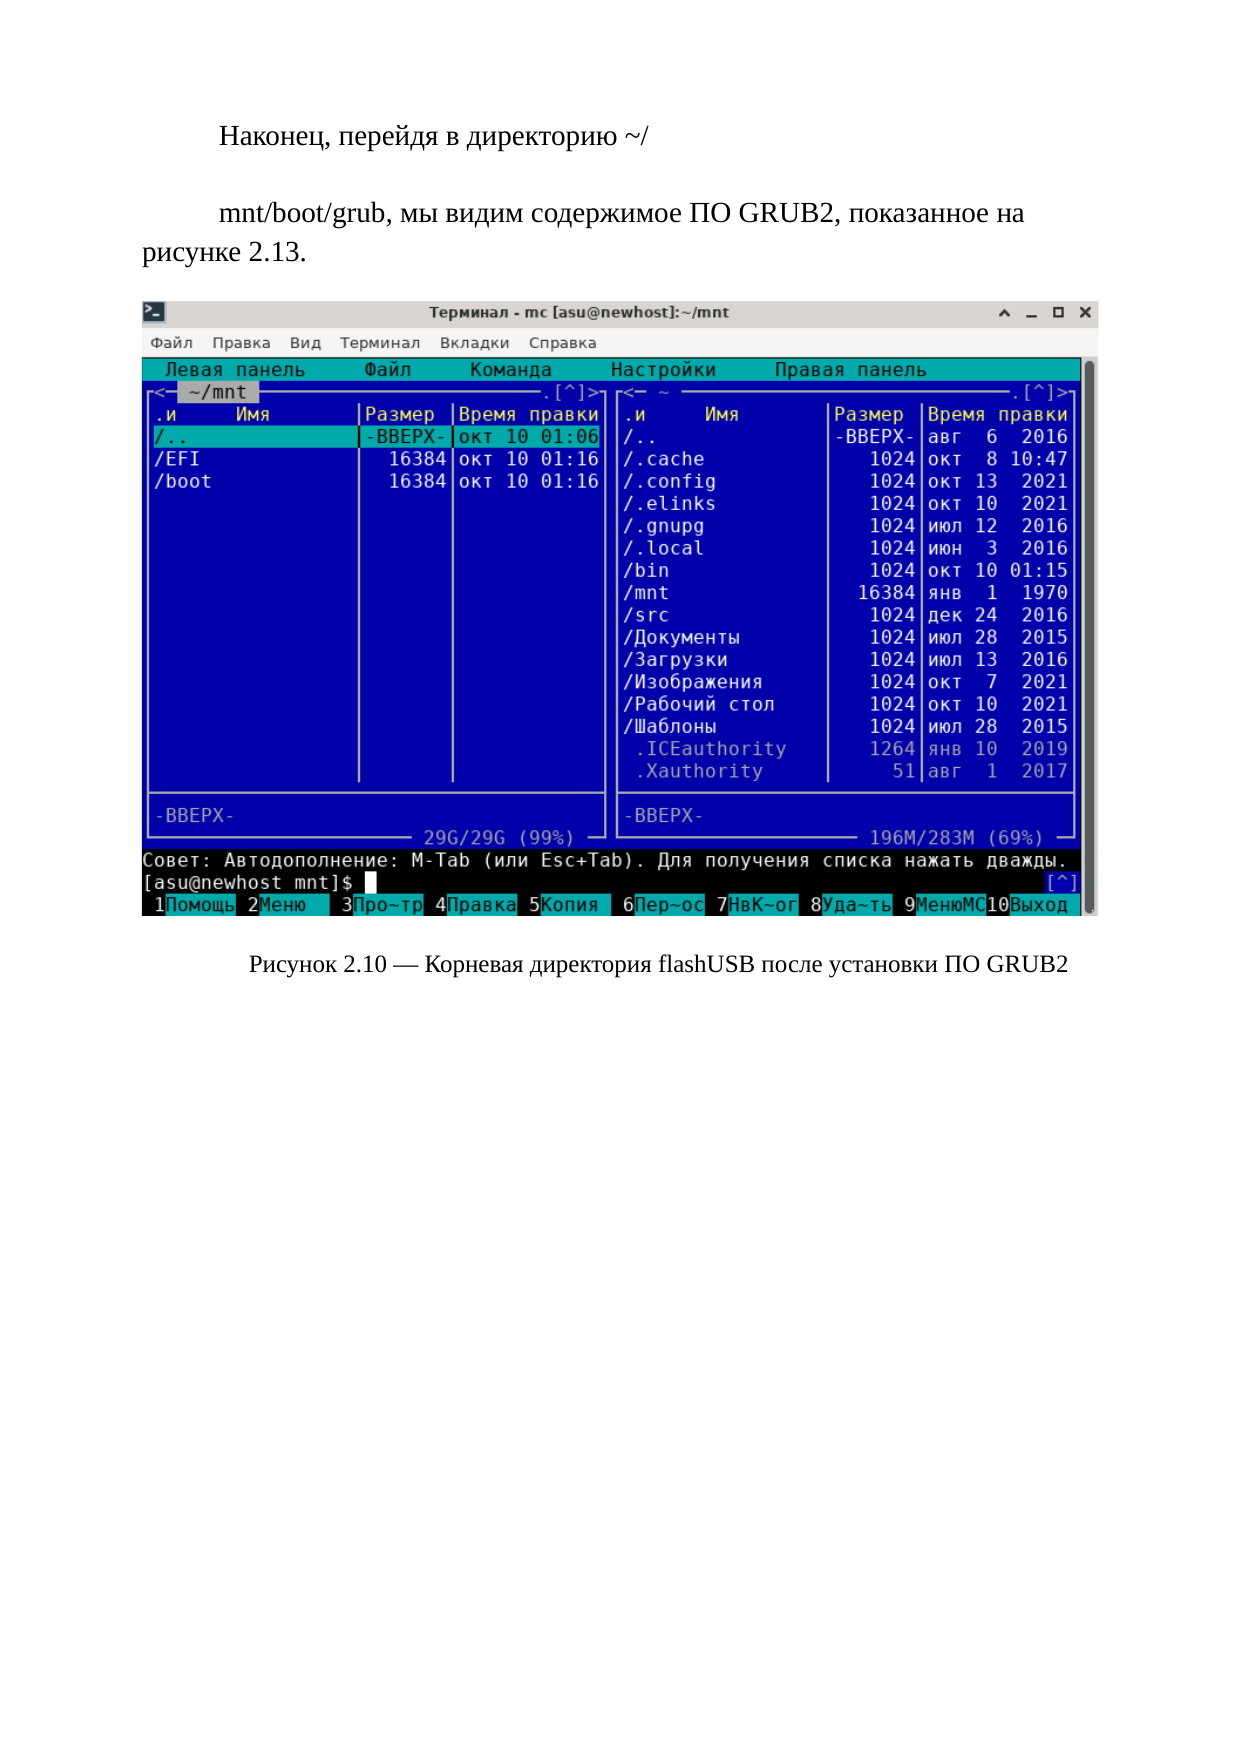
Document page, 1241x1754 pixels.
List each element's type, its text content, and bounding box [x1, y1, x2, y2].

text mnt/boot/grub, мы видим содержимое ПО GRUB2, показанное на рисунке 2.13. [142, 195, 1098, 267]
picture [141, 301, 1099, 916]
text Рисунок 2.10 — Корневая директория flashUSB после установки ПО GRUB2 [142, 949, 1098, 978]
text Наконец, перейдя в директорию ~/ [142, 118, 1098, 152]
